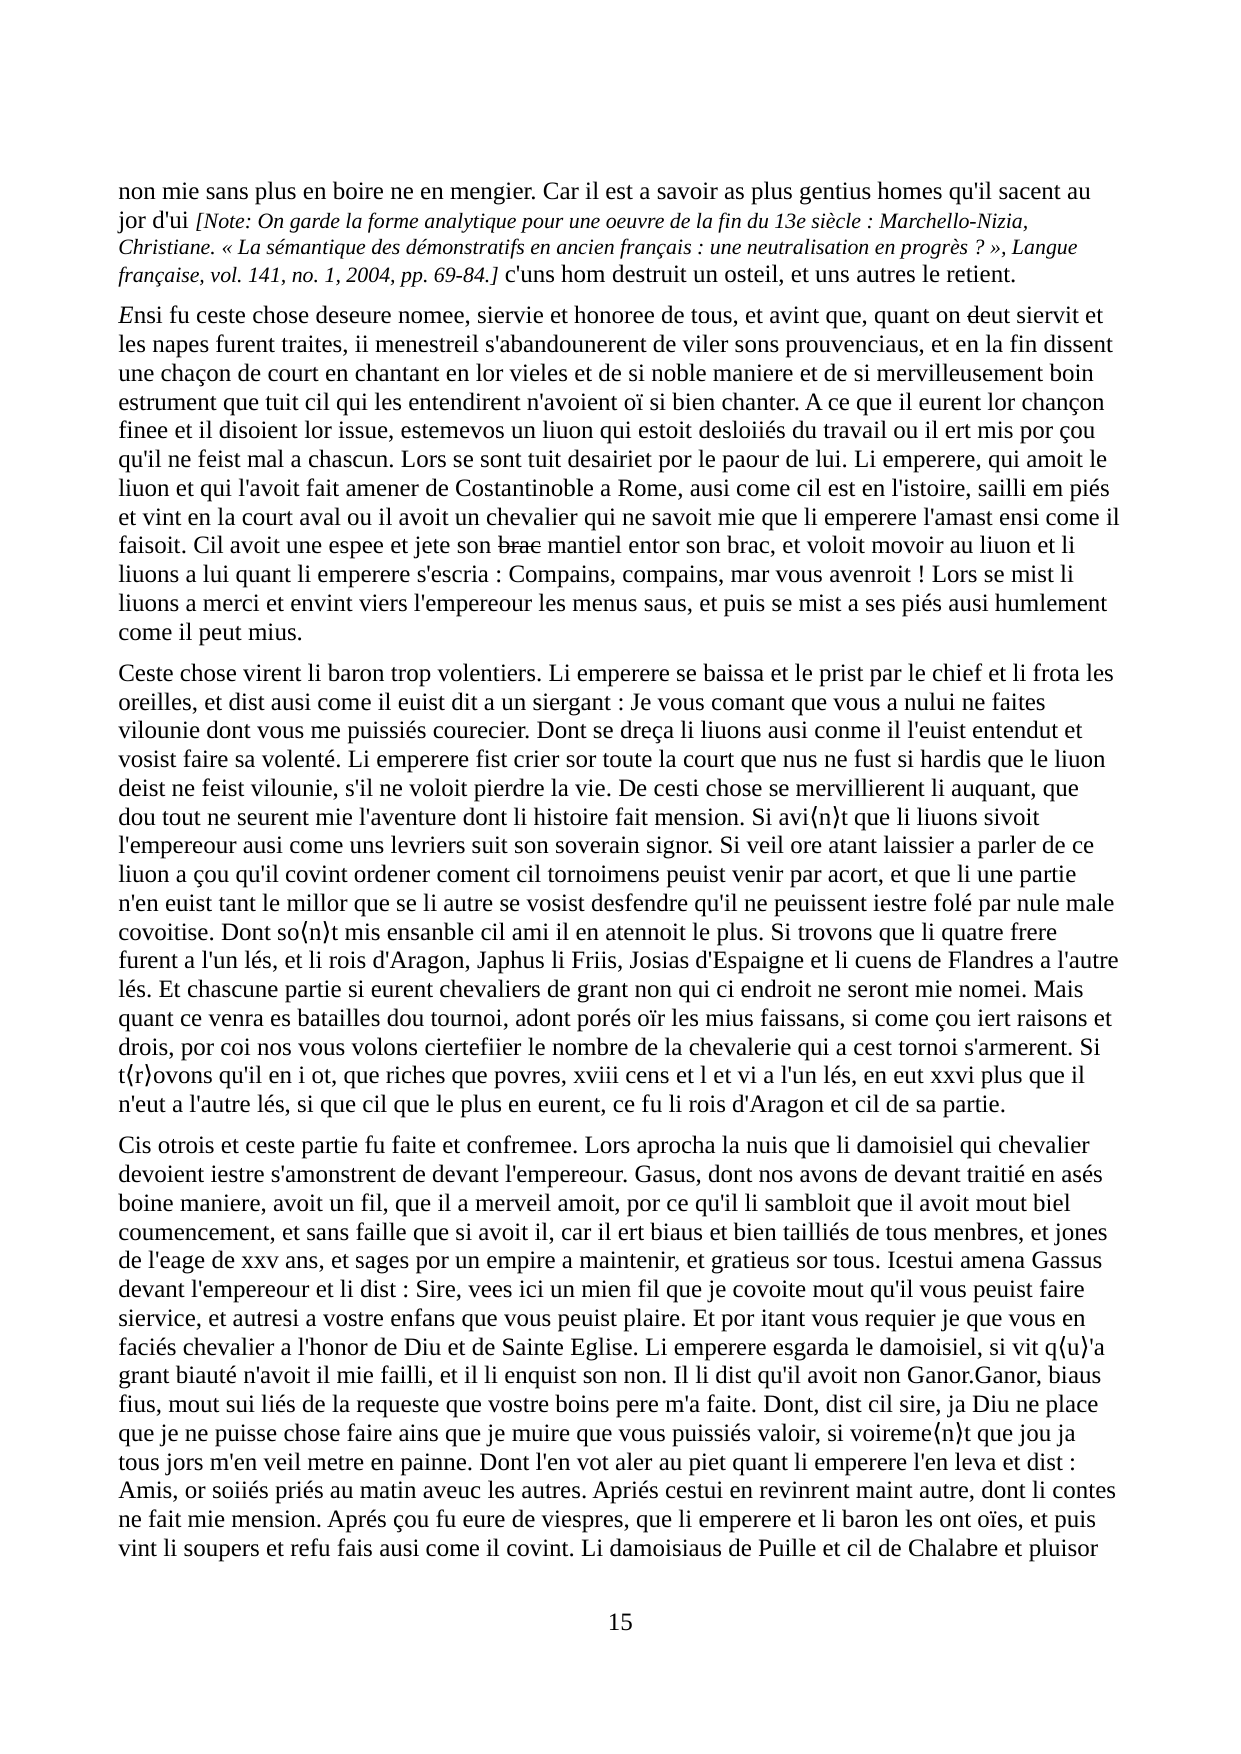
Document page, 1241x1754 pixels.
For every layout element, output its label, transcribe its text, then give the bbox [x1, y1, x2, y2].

text Cis otrois et ceste partie fu faite et confremee. Lors aprocha la nuis que li damoisiel qui chevalier devoient iestre s'amonstrent de devant l'empereour. Gasus, dont nos avons de devant traitié en asés boine maniere, avoit un fil, que il a merveil amoit, por ce qu'il li sambloit que il avoit mout biel coumencement, et sans faille que si avoit il, car il ert biaus et bien tailliés de tous menbres, et jones de l'eage de xxv ans, et sages por un empire a maintenir, et gratieus sor tous. Icestui amena Gassus devant l'empereour et li dist : Sire, vees ici un mien fil que je covoite mout qu'il vous peuist faire siervice, et autresi a vostre enfans que vous peuist plaire. Et por itant vous requier je que vous en faciés chevalier a l'honor de Diu et de Sainte Eglise. Li emperere esgarda le damoisiel, si vit q⟨u⟩'a grant biauté n'avoit il mie failli, et il li enquist son non. Il li dist qu'il avoit non Ganor.Ganor, biaus fius, mout sui liés de la requeste que vostre boins pere m'a faite. Dont, dist cil sire, ja Diu ne place que je ne puisse chose faire ains que je muire que vous puissiés valoir, si voireme⟨n⟩t que jou ja tous jors m'en veil metre en painne. Dont l'en vot aler au piet quant li emperere l'en leva et dist : Amis, or soiiés priés au matin aveuc les autres. Apriés cestui en revinrent maint autre, dont li contes ne fait mie mension. Aprés çou fu eure de viespres, que li emperere et li baron les ont oïes, et puis vint li soupers et refu fais ausi come il covint. Li damoisiaus de Puille et cil de Chalabre et pluisor autres aveuc aus por lor amor alerent villier avec maint fil de prince a l'eglise de Rome, qui l'endemain furent apresté, quant li emperere eut oï mese en sa chapiele, qui a chascun douna l'ordon de chevalerie. [118, 978, 1122, 1495]
text Ensi fu ceste chose deseure nomee, siervie et honoree de tous, et avint que, quant on deut siervit et les napes furent traites, ii menestreil s'abandounerent de viler sons prouvenciaus, et en la fin dissent une chaçon de court en chantant en lor vieles et de si noble maniere et de si mervilleusement boin estrument que tuit cil qui les entendirent n'avoient oï si bien chanter. A ce que il eurent lor chançon finee et il disoient lor issue, estemevos un liuon qui estoit desloiiés du travail ou il ert mis por çou qu'il ne feist mal a chascun. Lors se sont tuit desairiet por le paour de lui. Li emperere, qui amoit le liuon et qui l'avoit fait amener de Costantinoble a Rome, ausi come cil est en l'istoire, sailli em piés et vint en la court aval ou il avoit un chevalier qui ne savoit mie que li emperere l'amast ensi come il faisoit. Cil avoit une espee et jete son brac mantiel entor son brac, et voloit movoir au liuon et li liuons a lui quant li emperere s'escria : Compains, compains, mar vous avenroit ! Lors se mist li liuons a merci et envint viers l'empereour les menus saus, et puis se mist a ses piés ausi humlement come il peut mius. [118, 176, 1122, 493]
text Ceste chose virent li baron trop volentiers. Li emperere se baissa et le prist par le chief et li frota les oreilles, et dist ausi come il euist dit a un siergant : Je vous comant que vous a nului ne faites vilounie dont vous me puissiés courecier. Dont se dreça li liuons ausi conme il l'euist entendut et vosist faire sa volenté. Li emperere fist crier sor toute la court que nus ne fust si hardis que le liuon deist ne feist vilounie, s'il ne voloit pierdre la vie. De cesti chose se mervillierent li auquant, que dou tout ne seurent mie l'aventure dont li histoire fait mension. Si avi⟨n⟩t que li liuons sivoit l'empereour ausi come uns levriers suit son soverain signor. Si veil ore atant laissier a parler de ce liuon a çou qu'il covint ordener coment cil tornoimens peuist venir par acort, et que li une partie n'en euist tant le millor que se li autre se vosist desfendre qu'il ne peuissent iestre folé par nule male covoitise. Dont so⟨n⟩t mis ensanble cil ami il en atennoit le plus. Si trovons que li quatre frere furent a l'un lés, et li rois d'Aragon, Japhus li Friis, Josias d'Espaigne et li cuens de Flandres a l'autre lés. Et chascune partie si eurent chevaliers de grant non qui ci endroit ne seront mie nomei. Mais quant ce venra es batailles dou tournoi, adont porés oïr les mius faissans, si come çou iert raisons et drois, por coi nos vous volons ciertefiier le nombre de la chevalerie qui a cest tornoi s'armerent. Si t⟨r⟩ovons qu'il en i ot, que riches que povres, xviii cens et l et vi a l'un lés, en eut xxvi plus que il n'eut a l'autre lés, si que cil que le plus en eurent, ce fu li rois d'Aragon et cil de sa partie. [118, 505, 1122, 965]
text Quant ce avint que li damoisiaus de Puille et cil de Calabre et de pluisor mai⟨n⟩te autre region, si lor douna li emperere [118, 1508, 1122, 1565]
